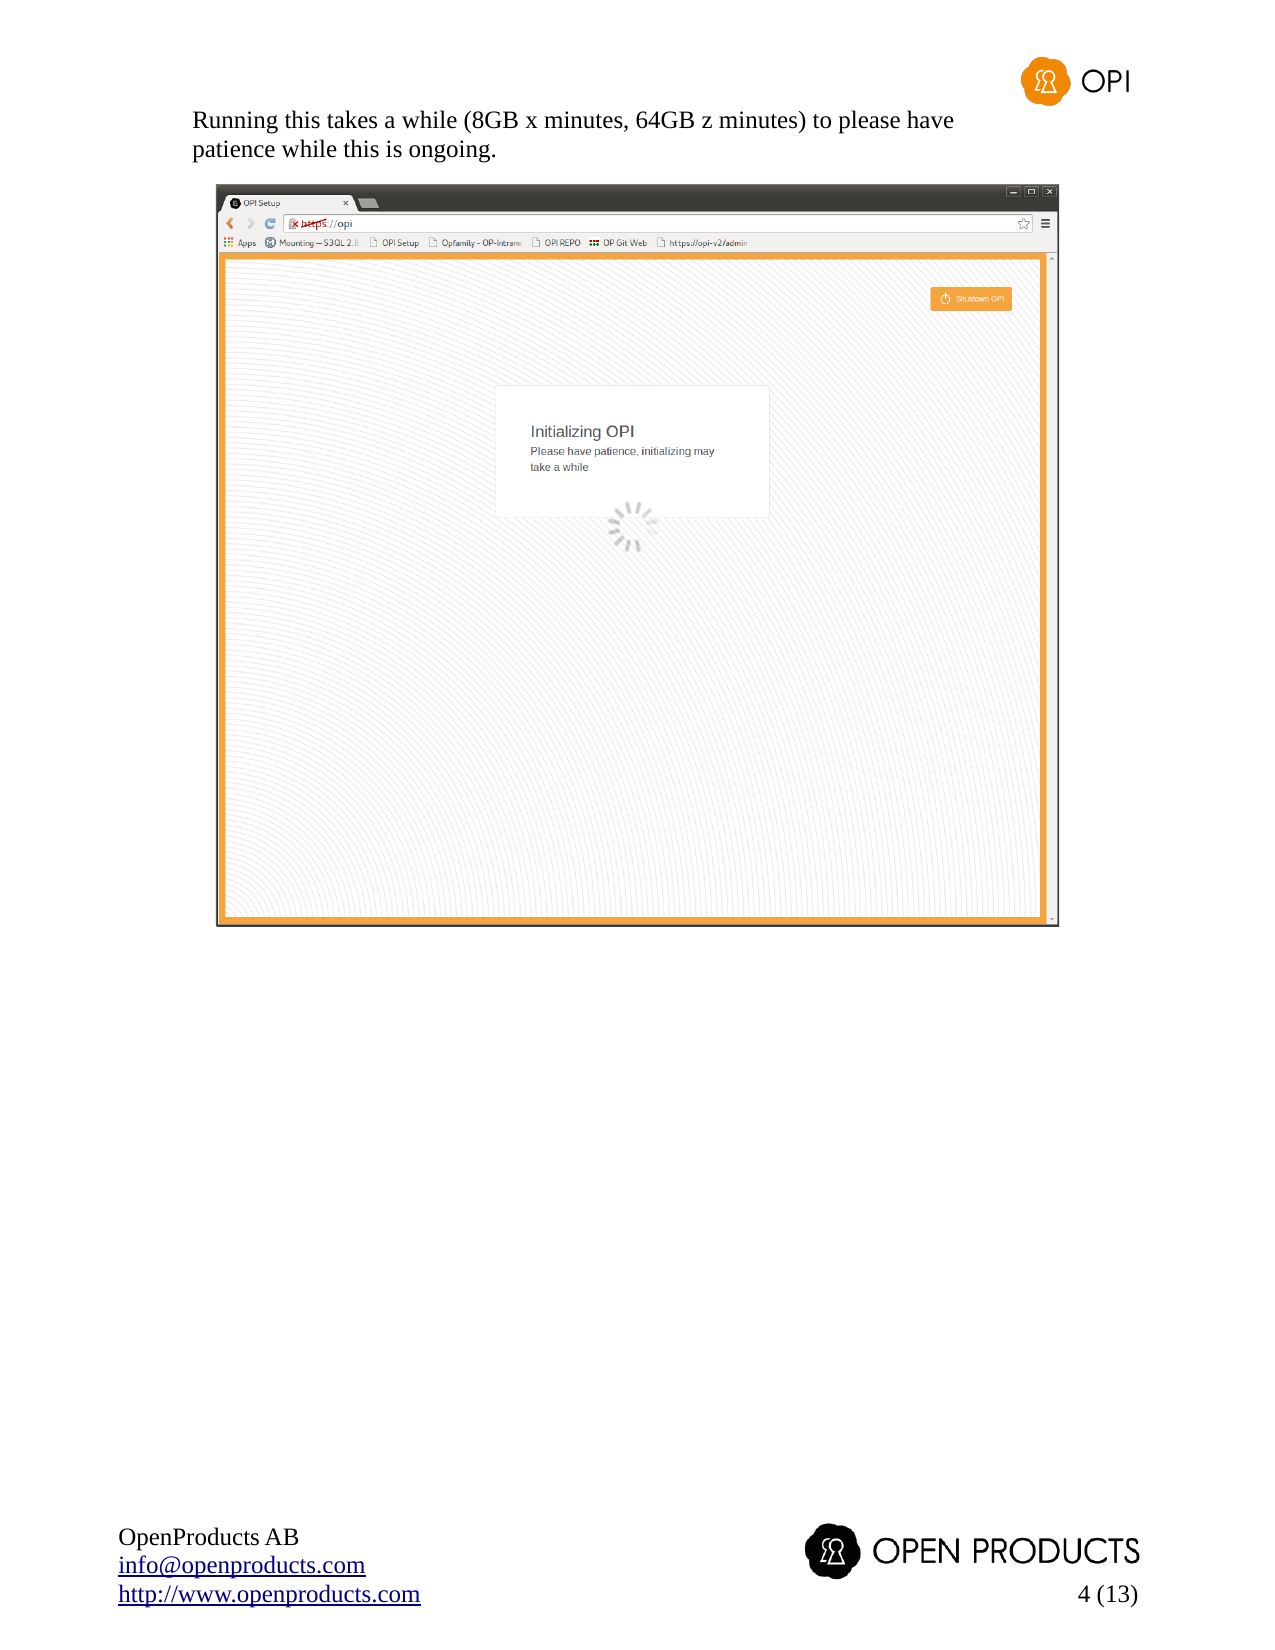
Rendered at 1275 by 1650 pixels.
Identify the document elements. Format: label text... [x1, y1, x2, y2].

picture [998, 34, 1157, 128]
picture [780, 1497, 1162, 1604]
picture [215, 184, 1060, 927]
text Running this takes a while (8GB x minutes, 64GB z minutes) to please have patience while this is ongoing. [192, 106, 1157, 163]
